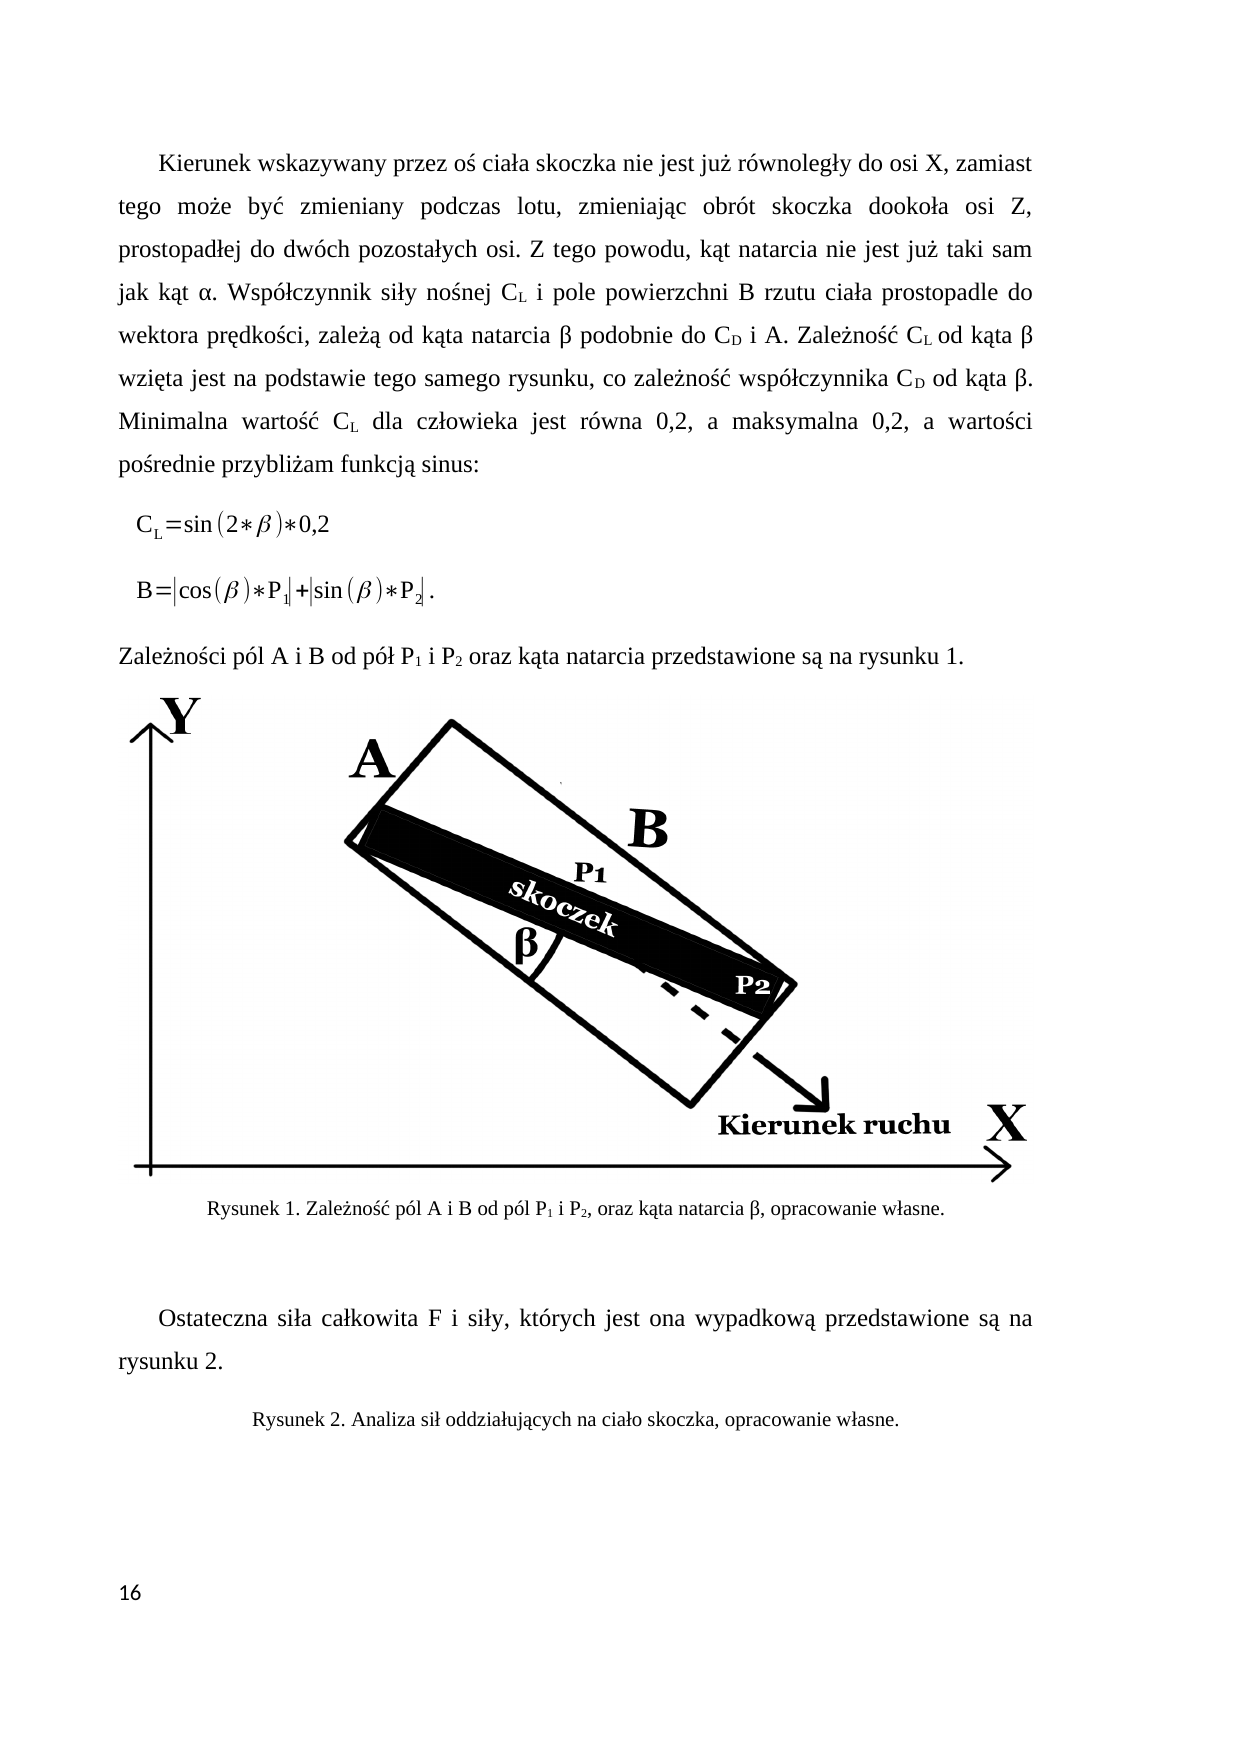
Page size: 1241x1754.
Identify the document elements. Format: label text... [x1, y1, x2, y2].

text Rysunek 1. Zależność pól A i B od pól P1 i P2, oraz kąta natarcia β, opracowanie własne. [118, 1184, 1033, 1220]
picture [118, 695, 1034, 1184]
text Ostateczna siła całkowita F i siły, których jest ona wypadkową przedstawione są na rysunku 2. [118, 1303, 1033, 1375]
text Kierunek wskazywany przez oś ciała skoczka nie jest już równoległy do osi X, zamiast tego może być zmieniany podczas lotu, zmieniając obrót skoczka dookoła osi Z, prostopadłej do dwóch pozostałych osi. Z tego powodu, kąt natarcia nie jest już taki sam jak kąt α. Współczynnik siły nośnej CL i pole powierzchni B rzutu ciała prostopadle do wektora prędkości, zależą od kąta natarcia β podobnie do CD i A. Zależność CL od kąta β wzięta jest na podstawie tego samego rysunku, co zależność współczynnika CD od kąta β. Minimalna wartość CL dla człowieka jest równa 0,2, a maksymalna 0,2, a wartości pośrednie przybliżam funkcją sinus: [118, 148, 1033, 478]
text Rysunek 2. Analiza sił oddziałujących na ciało skoczka, opracowanie własne. [118, 1407, 1033, 1431]
text Zależności pól A i B od pół P1 i P2 oraz kąta natarcia przedstawione są na rysunku 1. [118, 641, 1033, 670]
